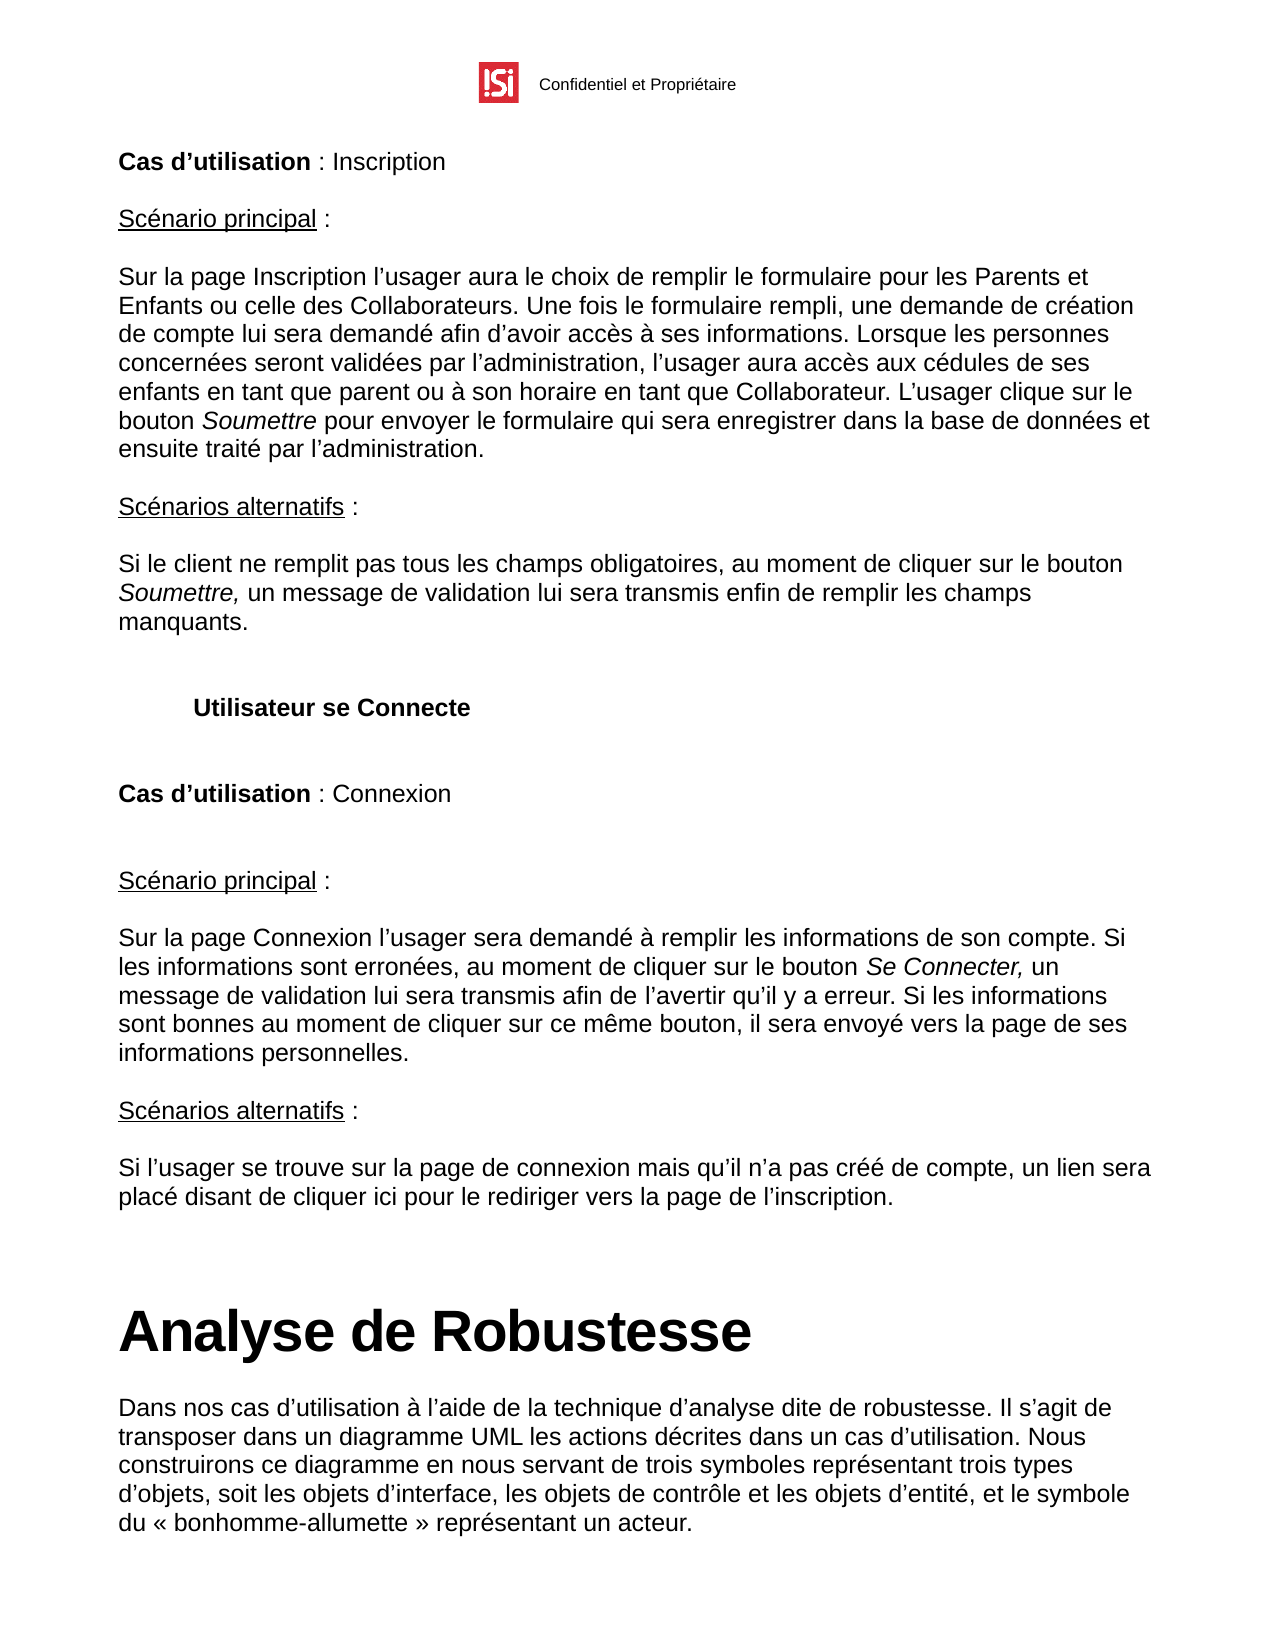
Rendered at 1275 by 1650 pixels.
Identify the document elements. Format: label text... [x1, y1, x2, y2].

text Sur la page Inscription l’usager aura le choix de remplir le formulaire pour les Parents et Enfants ou celle des Collaborateurs. Une fois le formulaire rempli, une demande de création de compte lui sera demandé afin d’avoir accès à ses informations. Lorsque les personnes concernées seront validées par l’administration, l’usager aura accès aux cédules de ses enfants en tant que parent ou à son horaire en tant que Collaborateur. L’usager clique sur le bouton Soumettre pour envoyer le formulaire qui sera enregistrer dans la base de données et ensuite traité par l’administration. [118, 262, 1157, 463]
text Scénarios alternatifs : [118, 492, 1157, 521]
text Scénario principal : [118, 866, 1157, 894]
text Scénarios alternatifs : [118, 1096, 1157, 1124]
text Dans nos cas d’utilisation à l’aide de la technique d’analyse dite de robustesse. Il s’agit de transposer dans un diagramme UML les actions décrites dans un cas d’utilisation. Nous construirons ce diagramme en nous servant de trois symboles représentant trois types d’objets, soit les objets d’interface, les objets de contrôle et les objets d’entité, et le symbole du « bonhomme-allumette » représentant un acteur. [118, 1393, 1157, 1536]
text Cas d’utilisation : Connexion [118, 779, 1157, 808]
text Sur la page Connexion l’usager sera demandé à remplir les informations de son compte. Si les informations sont erronées, au moment de cliquer sur le bouton Se Connecter, un message de validation lui sera transmis afin de l’avertir qu’il y a erreur. Si les informations sont bonnes au moment de cliquer sur ce même bouton, il sera envoyé vers la page de ses informations personnelles. [118, 923, 1157, 1067]
text Si le client ne remplit pas tous les champs obligatoires, au moment de cliquer sur le bouton Soumettre, un message de validation lui sera transmis enfin de remplir les champs manquants. [118, 549, 1157, 636]
subtitle Analyse de Robustesse [118, 1297, 1157, 1364]
text Scénario principal : [118, 204, 1157, 233]
text Si l’usager se trouve sur la page de connexion mais qu’il n’a pas créé de compte, un lien sera placé disant de cliquer ici pour le rediriger vers la page de l’inscription. [118, 1153, 1157, 1211]
text Cas d’utilisation : Inscription [118, 147, 1157, 176]
subtitle Utilisateur se Connecte [193, 693, 1157, 722]
